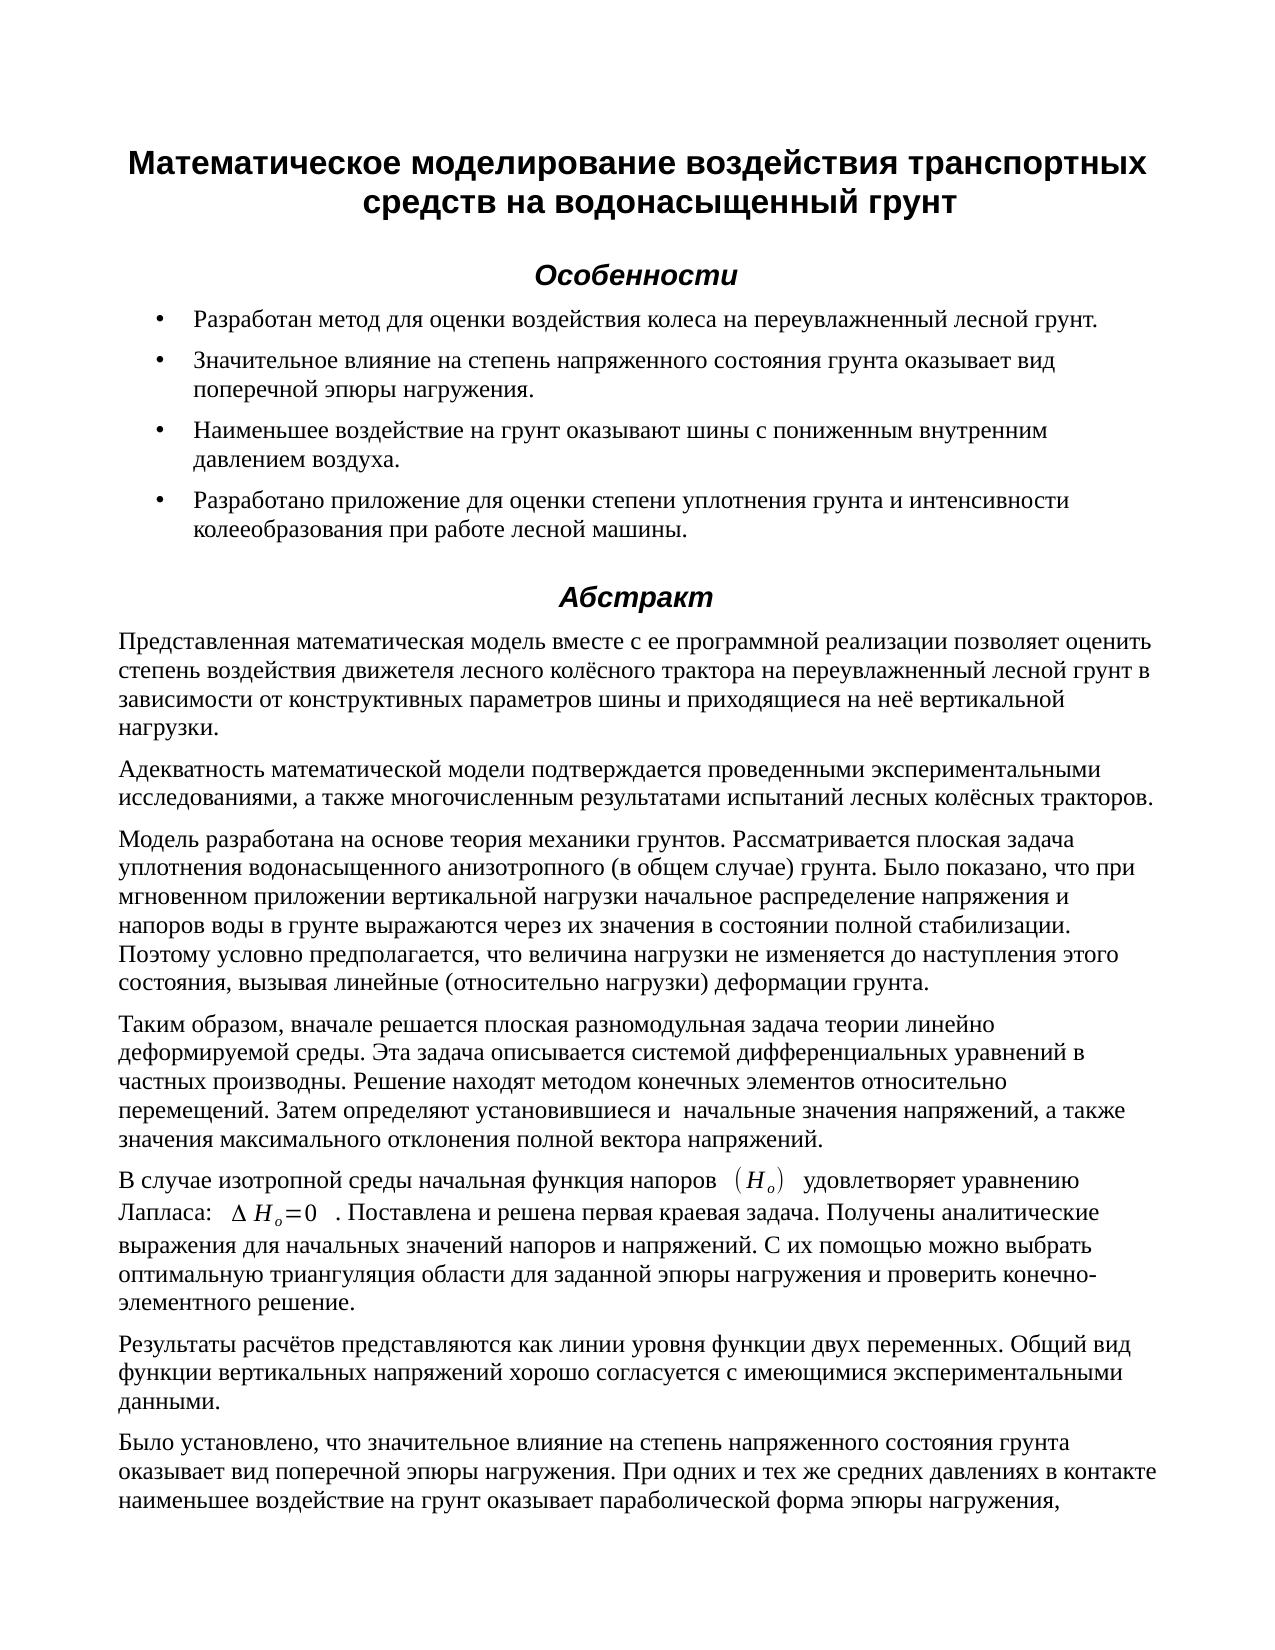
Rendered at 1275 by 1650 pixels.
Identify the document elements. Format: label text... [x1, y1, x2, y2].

list Разработано приложение для оценки степени уплотнения грунта и интенсивности колееобразования при работе лесной машины. [156, 485, 1157, 543]
text В случае изотропной среды начальная функция напоровудовлетворяет уравнению Лапласа:. Поставлена и решена первая краевая задача. Получены аналитические выражения для начальных значений напоров и напряжений. С их помощью можно выбрать оптимальную триангуляция области для заданной эпюры нагружения и проверить конечно-элементного решение. [118, 1165, 1157, 1316]
text Было установлено, что значительное влияние на степень напряженного состояния грунта оказывает вид поперечной эпюры нагружения. При одних и тех же средних давлениях в контакте наименьшее воздействие на грунт оказывает параболической форма эпюры нагружения, [118, 1427, 1157, 1514]
subtitle Абстракт [118, 580, 1157, 614]
text Представленная математическая модель вместе с ее программной реализации позволяет оценить степень воздействия движетеля лесного колёсного трактора на переувлажненный лесной грунт в зависимости от конструктивных параметров шины и приходящиеся на неё вертикальной нагрузки. [118, 626, 1157, 741]
text Таким образом, вначале решается плоская разномодульная задача теории линейно деформируемой среды. Эта задача описывается системой дифференциальных уравнений в частных производны. Решение находят методом конечных элементов относительно перемещений. Затем определяют установившиеся и начальные значения напряжений, а также значения максимального отклонения полной вектора напряжений. [118, 1009, 1157, 1152]
subtitle Особенности [118, 258, 1157, 291]
subtitle Математическое моделирование воздействия транспортных средств на водонасыщенный грунт [118, 143, 1157, 220]
list Разработан метод для оценки воздействия колеса на переувлажненный лесной грунт. [156, 304, 1157, 333]
list Значительное влияние на степень напряженного состояния грунта оказывает вид поперечной эпюры нагружения. [156, 345, 1157, 403]
text Адекватность математической модели подтверждается проведенными экспериментальными исследованиями, а также многочисленным результатами испытаний лесных колёсных тракторов. [118, 754, 1157, 811]
text Результаты расчётов представляются как линии уровня функции двух переменных. Общий вид функции вертикальных напряжений хорошо согласуется с имеющимися экспериментальными данными. [118, 1329, 1157, 1415]
list Наименьшее воздействие на грунт оказывают шины с пониженным внутренним давлением воздуха. [156, 415, 1157, 473]
text Модель разработана на основе теория механики грунтов. Рассматривается плоская задача уплотнения водонасыщенного анизотропного (в общем случае) грунта. Было показано, что при мгновенном приложении вертикальной нагрузки начальное распределение напряжения и напоров воды в грунте выражаются через их значения в состоянии полной стабилизации. Поэтому условно предполагается, что величина нагрузки не изменяется до наступления этого состояния, вызывая линейные (относительно нагрузки) деформации грунта. [118, 824, 1157, 996]
